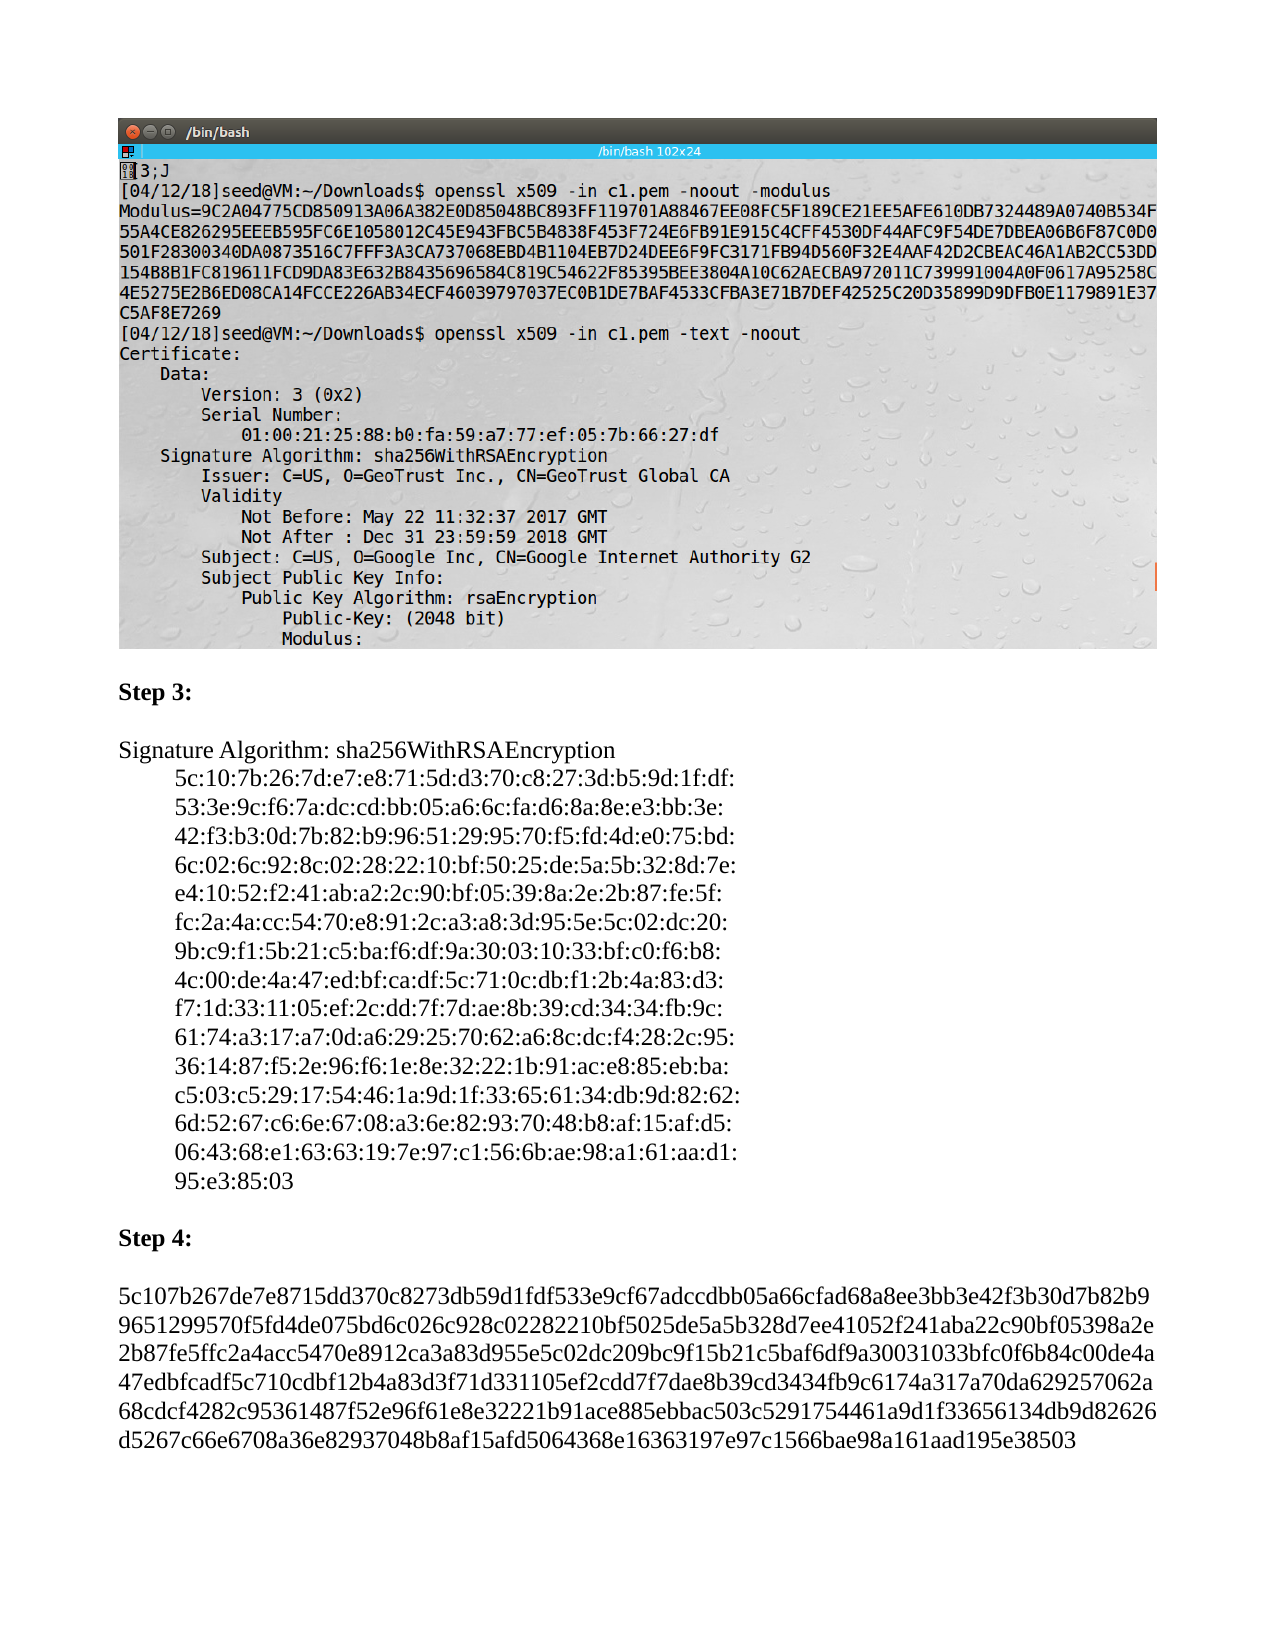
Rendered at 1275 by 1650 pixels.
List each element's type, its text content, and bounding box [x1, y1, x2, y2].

text 42:f3:b3:0d:7b:82:b9:96:51:29:95:70:f5:fd:4d:e0:75:bd: [118, 821, 1157, 850]
text e4:10:52:f2:41:ab:a2:2c:90:bf:05:39:8a:2e:2b:87:fe:5f: [118, 878, 1157, 907]
text 53:3e:9c:f6:7a:dc:cd:bb:05:a6:6c:fa:d6:8a:8e:e3:bb:3e: [118, 792, 1157, 821]
text 5c107b267de7e8715dd370c8273db59d1fdf533e9cf67adccdbb05a66cfad68a8ee3bb3e42f3b30d7b82b99651299570f5fd4de075bd6c026c928c02282210bf5025de5a5b328d7ee41052f241aba22c90bf05398a2e2b87fe5ffc2a4acc5470e8912ca3a83d955e5c02dc209bc9f15b21c5baf6df9a30031033bfc0f6b84c00de4a47edbfcadf5c710cdbf12b4a83d3f71d331105ef2cdd7f7dae8b39cd3434fb9c6174a317a70da629257062a68cdcf4282c95361487f52e96f61e8e32221b91ace885ebbac503c5291754461a9d1f33656134db9d82626d5267c66e6708a36e82937048b8af15afd5064368e16363197e97c1566bae98a161aad195e38503 [118, 1281, 1157, 1453]
text 5c:10:7b:26:7d:e7:e8:71:5d:d3:70:c8:27:3d:b5:9d:1f:df: [118, 763, 1157, 792]
text 06:43:68:e1:63:63:19:7e:97:c1:56:6b:ae:98:a1:61:aa:d1: [118, 1137, 1157, 1166]
text 36:14:87:f5:2e:96:f6:1e:8e:32:22:1b:91:ac:e8:85:eb:ba: [118, 1051, 1157, 1080]
text Step 3: [118, 677, 1157, 706]
text 61:74:a3:17:a7:0d:a6:29:25:70:62:a6:8c:dc:f4:28:2c:95: [118, 1022, 1157, 1051]
text Step 4: [118, 1223, 1157, 1252]
text 95:e3:85:03 [118, 1166, 1157, 1195]
text Signature Algorithm: sha256WithRSAEncryption [118, 735, 1157, 763]
picture [118, 118, 1157, 649]
text 9b:c9:f1:5b:21:c5:ba:f6:df:9a:30:03:10:33:bf:c0:f6:b8: [118, 936, 1157, 965]
text fc:2a:4a:cc:54:70:e8:91:2c:a3:a8:3d:95:5e:5c:02:dc:20: [118, 907, 1157, 936]
text 6d:52:67:c6:6e:67:08:a3:6e:82:93:70:48:b8:af:15:af:d5: [118, 1108, 1157, 1137]
text 4c:00:de:4a:47:ed:bf:ca:df:5c:71:0c:db:f1:2b:4a:83:d3: [118, 965, 1157, 993]
text 6c:02:6c:92:8c:02:28:22:10:bf:50:25:de:5a:5b:32:8d:7e: [118, 850, 1157, 878]
text c5:03:c5:29:17:54:46:1a:9d:1f:33:65:61:34:db:9d:82:62: [118, 1080, 1157, 1108]
text f7:1d:33:11:05:ef:2c:dd:7f:7d:ae:8b:39:cd:34:34:fb:9c: [118, 993, 1157, 1022]
